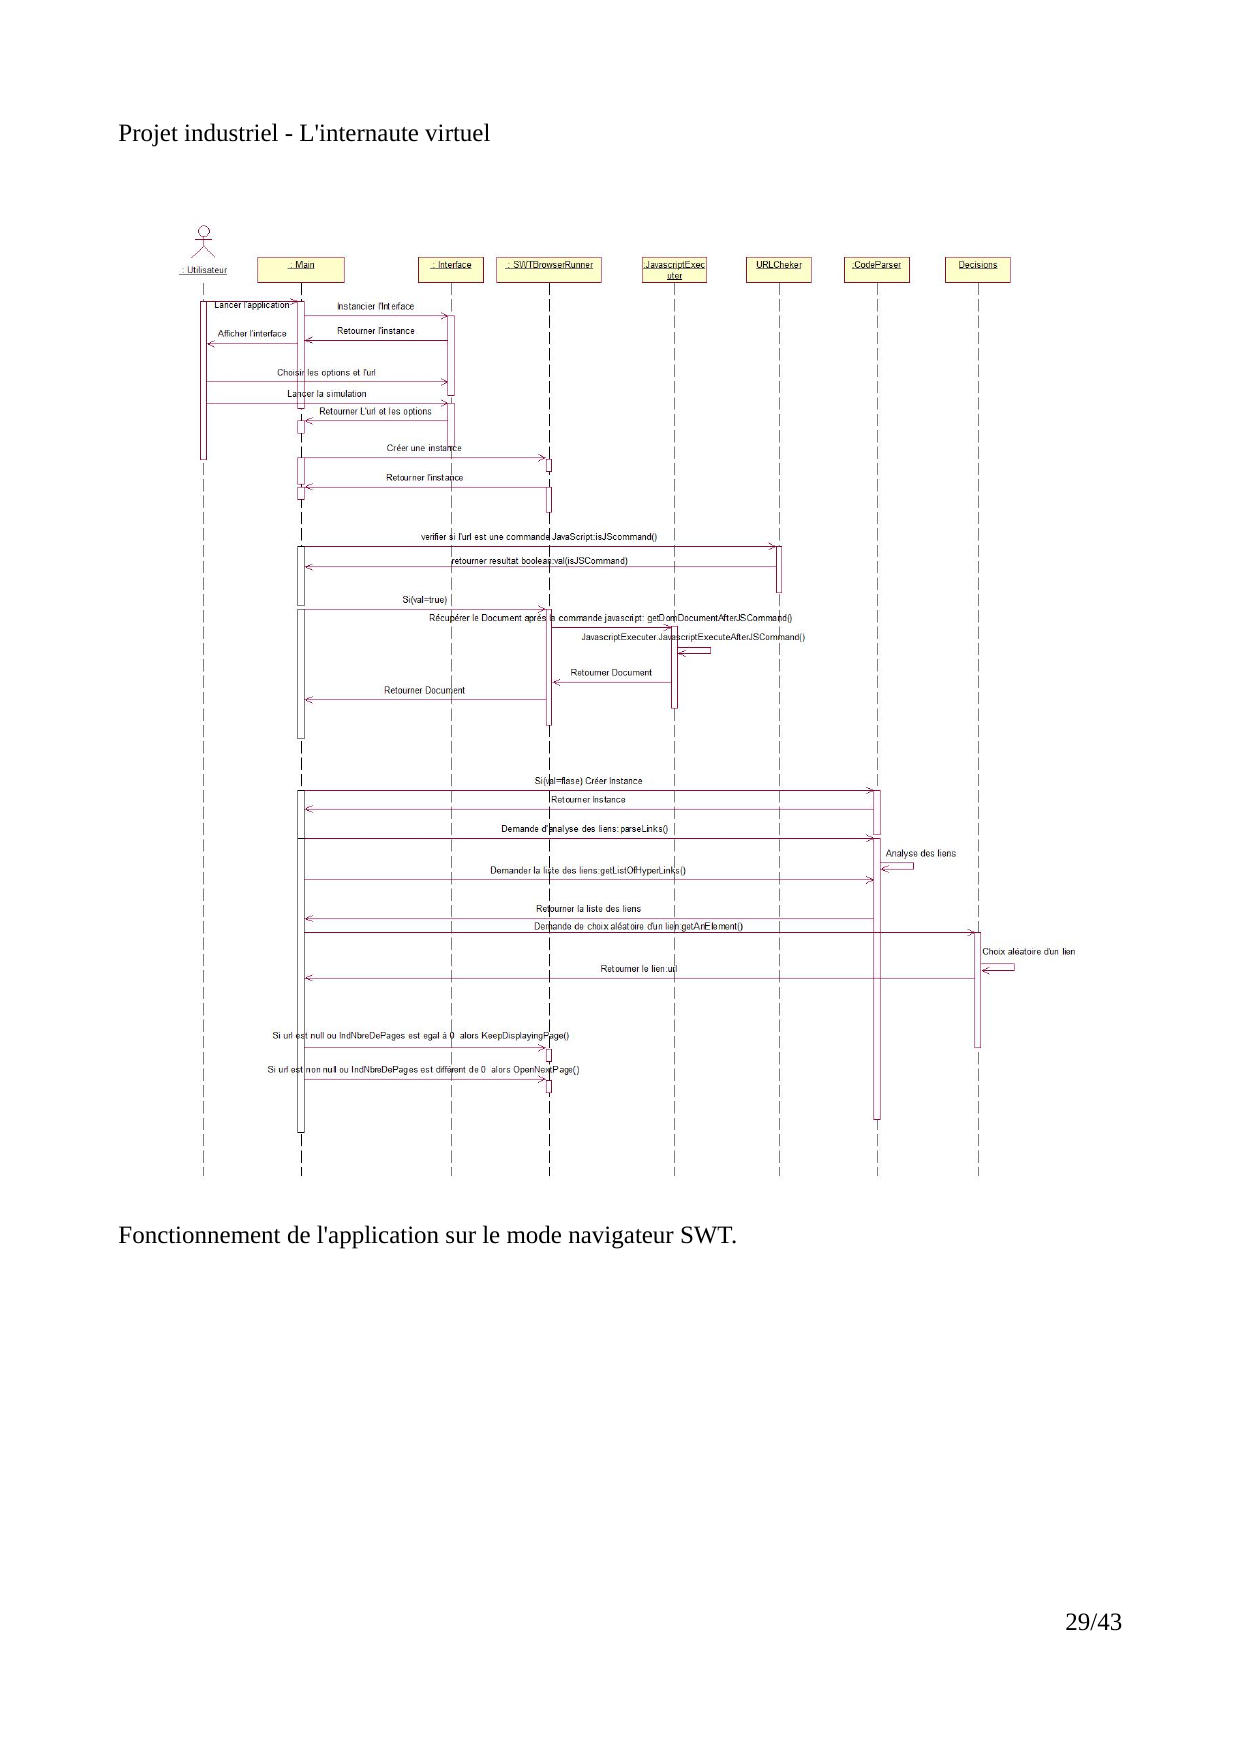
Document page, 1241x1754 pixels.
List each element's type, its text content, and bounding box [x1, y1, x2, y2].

picture [118, 176, 1122, 1221]
text Fonctionnement de l'application sur le mode navigateur SWT. [118, 1221, 1122, 1249]
